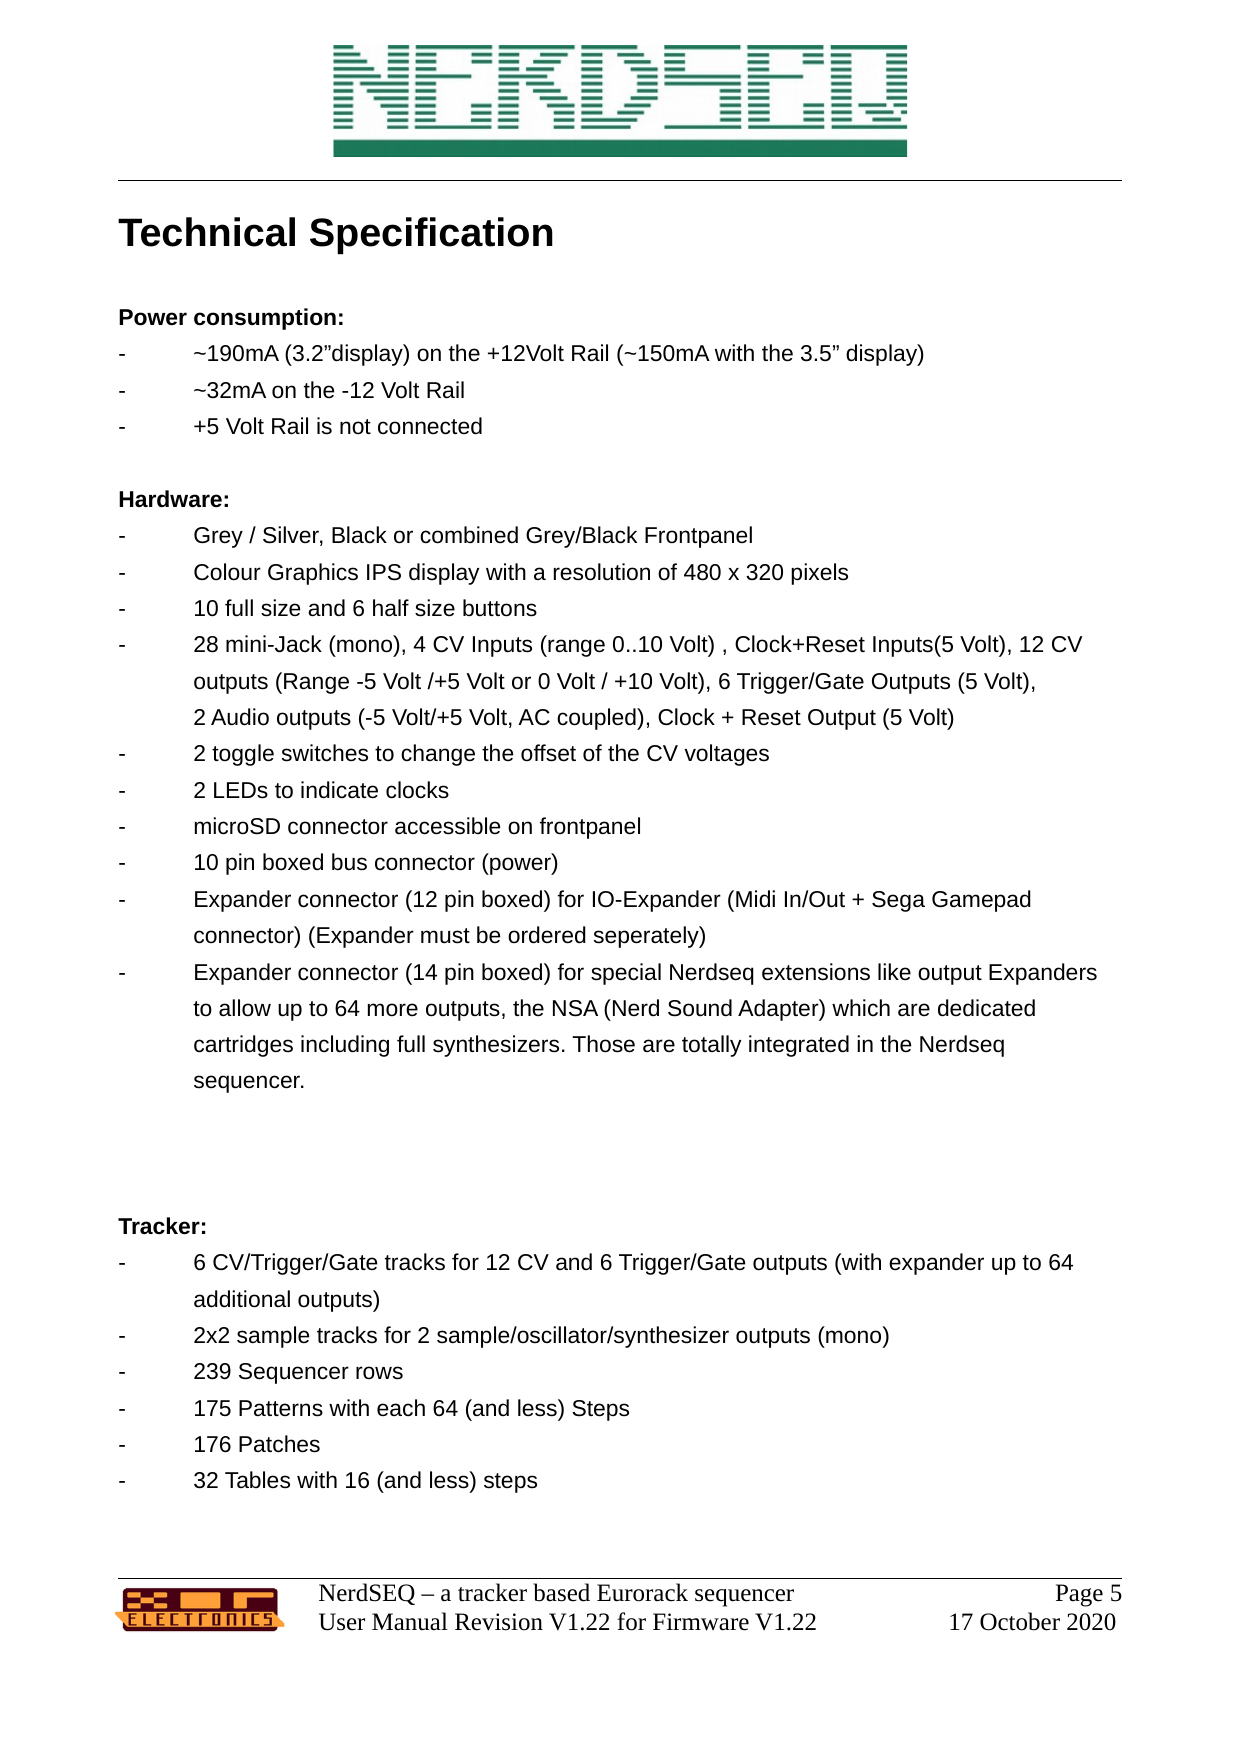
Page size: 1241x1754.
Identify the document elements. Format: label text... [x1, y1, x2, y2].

text - +5 Volt Rail is not connected [118, 413, 1122, 439]
text - Expander connector (14 pin boxed) for special Nerdseq extensions like output Expanders to allow up to 64 more outputs, the NSA (Nerd Sound Adapter) which are dedicated cartridges including full synthesizers. Those are totally integrated in the Nerdseq sequencer. [118, 958, 1122, 1094]
text - 2 toggle switches to change the offset of the CV voltages [118, 740, 1122, 767]
picture [333, 45, 908, 157]
text Hardware: [118, 486, 1122, 512]
text - 6 CV/Trigger/Gate tracks for 12 CV and 6 Trigger/Gate outputs (with expander up to 64 additional outputs) [118, 1249, 1122, 1312]
text - Colour Graphics IPS display with a resolution of 480 x 320 pixels [118, 558, 1122, 585]
text Power consumption: [118, 304, 1122, 330]
text - 2x2 sample tracks for 2 sample/oscillator/synthesizer outputs (mono) [118, 1322, 1122, 1348]
text - 10 pin boxed bus connector (power) [118, 849, 1122, 876]
text 2 Audio outputs (-5 Volt/+5 Volt, AC coupled), Clock + Reset Output (5 Volt) [118, 704, 1122, 730]
text - 176 Patches [118, 1431, 1122, 1457]
text - Grey / Silver, Black or combined Grey/Black Frontpanel [118, 522, 1122, 548]
text - microSD connector accessible on frontpanel [118, 813, 1122, 839]
text - 2 LEDs to indicate clocks [118, 777, 1122, 803]
picture [115, 1584, 285, 1634]
text - 175 Patterns with each 64 (and less) Steps [118, 1395, 1122, 1421]
text - 32 Tables with 16 (and less) steps [118, 1467, 1122, 1494]
text - Expander connector (12 pin boxed) for IO-Expander (Midi In/Out + Sega Gamepad connector) (Expander must be ordered seperately) [118, 886, 1122, 948]
text - 28 mini-Jack (mono), 4 CV Inputs (range 0..10 Volt) , Clock+Reset Inputs(5 Volt), 12 CV outputs (Range -5 Volt /+5 Volt or 0 Volt / +10 Volt), 6 Trigger/Gate Outputs (5 Volt), [118, 631, 1122, 694]
text Tracker: [118, 1213, 1122, 1239]
text - ~190mA (3.2”display) on the +12Volt Rail (~150mA with the 3.5” display) [118, 340, 1122, 367]
text - 10 full size and 6 half size buttons [118, 595, 1122, 621]
text - ~32mA on the -12 Volt Rail [118, 377, 1122, 403]
subtitle Technical Specification [118, 209, 1122, 255]
text - 239 Sequencer rows [118, 1358, 1122, 1385]
